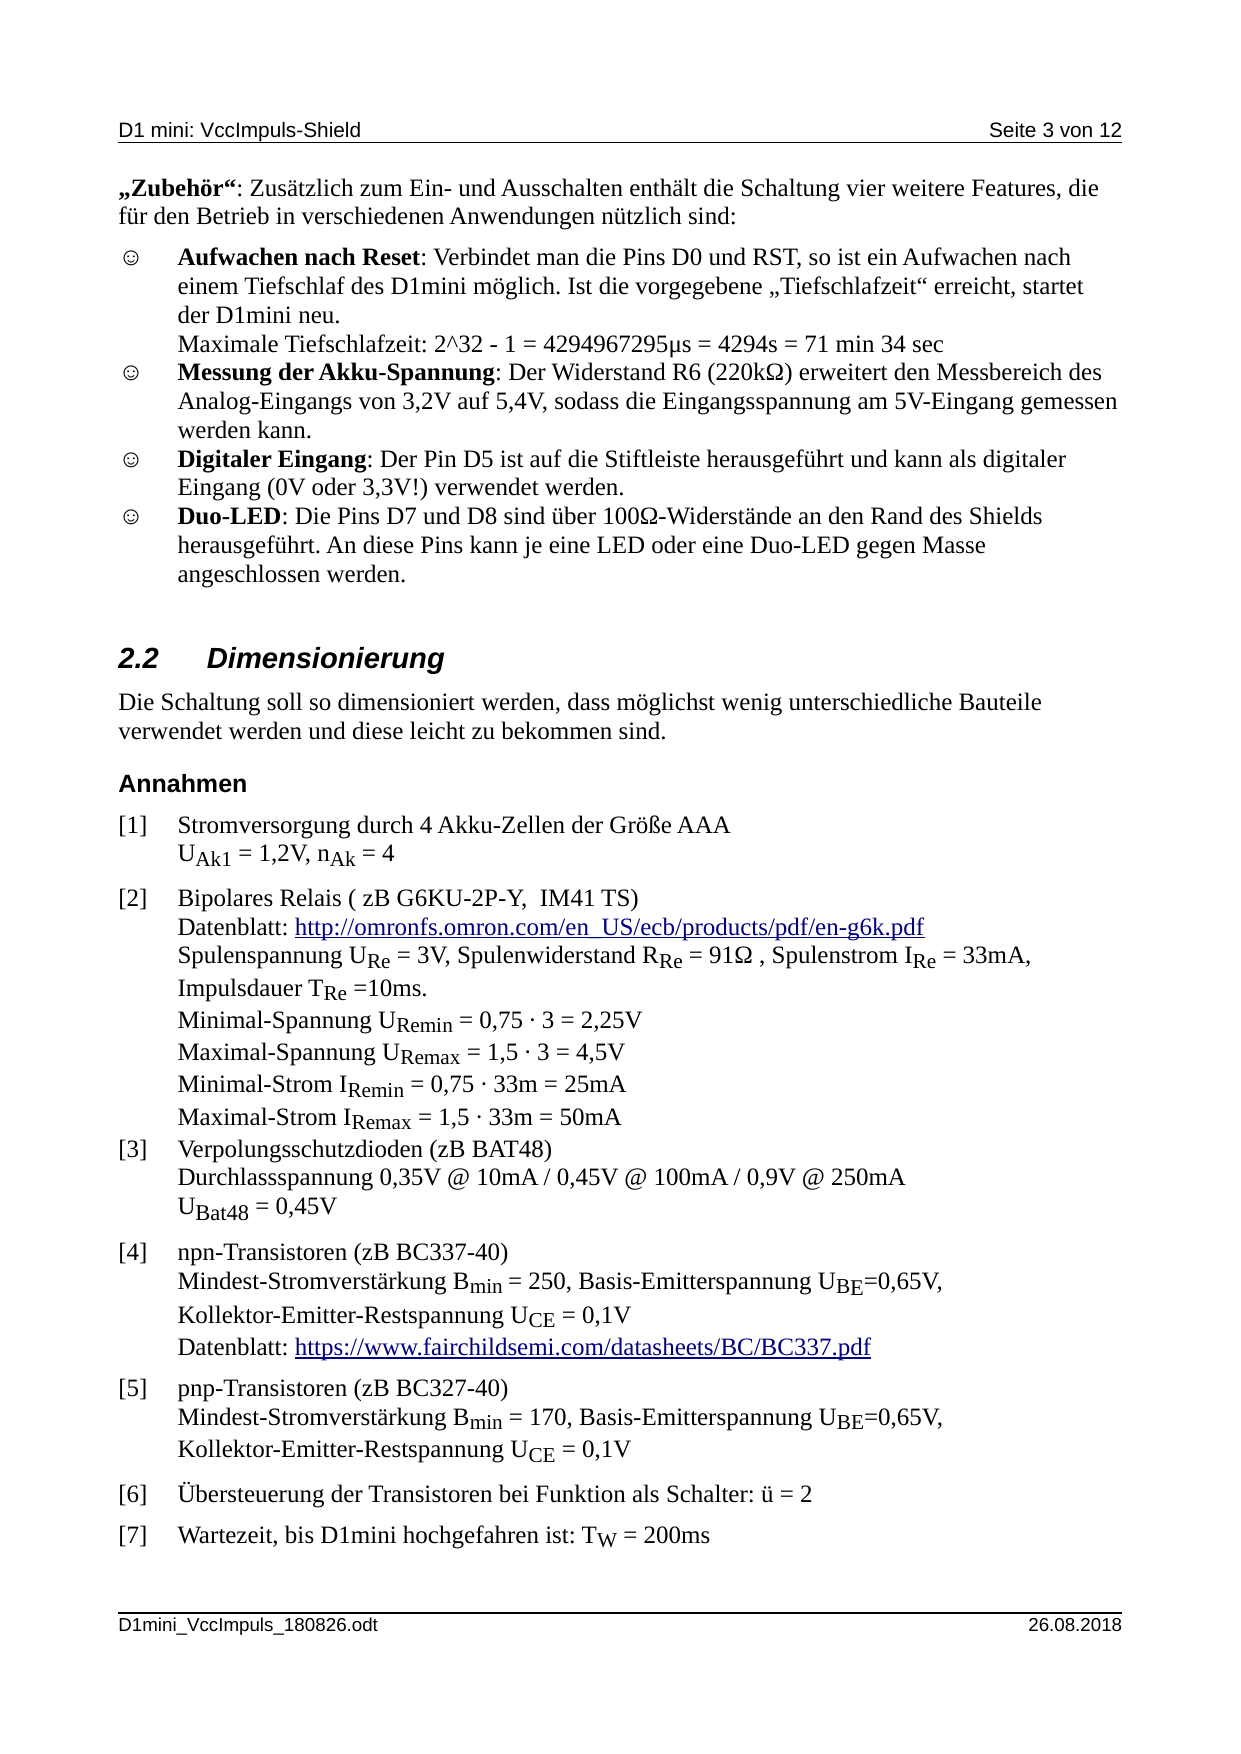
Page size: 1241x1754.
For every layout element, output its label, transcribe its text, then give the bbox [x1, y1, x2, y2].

text Die Schaltung soll so dimensioniert werden, dass möglichst wenig unterschiedliche Bauteile verwendet werden und diese leicht zu bekommen sind. [118, 687, 1122, 744]
text [5] pnp-Transistoren (zB BC327-40) Mindest-Stromverstärkung Bmin = 170, Basis-Emitterspannung UBE=0,65V, Kollektor-Emitter-Restspannung UCE = 0,1V [118, 1373, 1122, 1467]
subtitle Dimensionierung [118, 641, 1122, 674]
text ☺ Aufwachen nach Reset: Verbindet man die Pins D0 und RST, so ist ein Aufwachen nach einem Tiefschlaf des D1mini möglich. Ist die vorgegebene „Tiefschlafzeit“ erreicht, startet der D1mini neu. Maximale Tiefschlafzeit: 2^32 - 1 = 4294967295μs = 4294s = 71 min 34 sec [118, 242, 1122, 357]
text [3] Verpolungsschutzdioden (zB BAT48) Durchlassspannung 0,35V @ 10mA / 0,45V @ 100mA / 0,9V @ 250mA UBat48 = 0,45V [118, 1134, 1122, 1225]
text [2] Bipolares Relais ( zB G6KU-2P-Y, IM41 TS) Datenblatt: http://omronfs.omron.com/en_US/ecb/products/pdf/en-g6k.pdf Spulenspannung URe = 3V, Spulenwiderstand RRe = 91Ω , Spulenstrom IRe = 33mA, Impulsdauer TRe =10ms. Minimal-Spannung URemin = 0,75 ∙ 3 = 2,25V Maximal-Spannung URemax = 1,5 ∙ 3 = 4,5V Minimal-Strom IRemin = 0,75 ∙ 33m = 25mA Maximal-Strom IRemax = 1,5 ∙ 33m = 50mA [118, 883, 1122, 1134]
text [1] Stromversorgung durch 4 Akku-Zellen der Größe AAA UAk1 = 1,2V, nAk = 4 [118, 810, 1122, 871]
text Annahmen [118, 769, 1122, 797]
text „Zubehör“: Zusätzlich zum Ein- und Ausschalten enthält die Schaltung vier weitere Features, die für den Betrieb in verschiedenen Anwendungen nützlich sind: [118, 173, 1122, 230]
text ☺ Messung der Akku-Spannung: Der Widerstand R6 (220kΩ) erweitert den Messbereich des Analog-Eingangs von 3,2V auf 5,4V, sodass die Eingangsspannung am 5V-Eingang gemessen werden kann. [118, 357, 1122, 444]
text [6] Übersteuerung der Transistoren bei Funktion als Schalter: ü = 2 [118, 1479, 1122, 1508]
text [4] npn-Transistoren (zB BC337-40) Mindest-Stromverstärkung Bmin = 250, Basis-Emitterspannung UBE=0,65V, Kollektor-Emitter-Restspannung UCE = 0,1V Datenblatt: https://www.fairchildsemi.com/datasheets/BC/BC337.pdf [118, 1237, 1122, 1361]
text ☺ Duo-LED: Die Pins D7 und D8 sind über 100Ω-Widerstände an den Rand des Shields herausgeführt. An diese Pins kann je eine LED oder eine Duo-LED gegen Masse angeschlossen werden. [118, 501, 1122, 587]
text ☺ Digitaler Eingang: Der Pin D5 ist auf die Stiftleiste herausgeführt und kann als digitaler Eingang (0V oder 3,3V!) verwendet werden. [118, 444, 1122, 501]
text [7] Wartezeit, bis D1mini hochgefahren ist: TW = 200ms [118, 1520, 1122, 1552]
